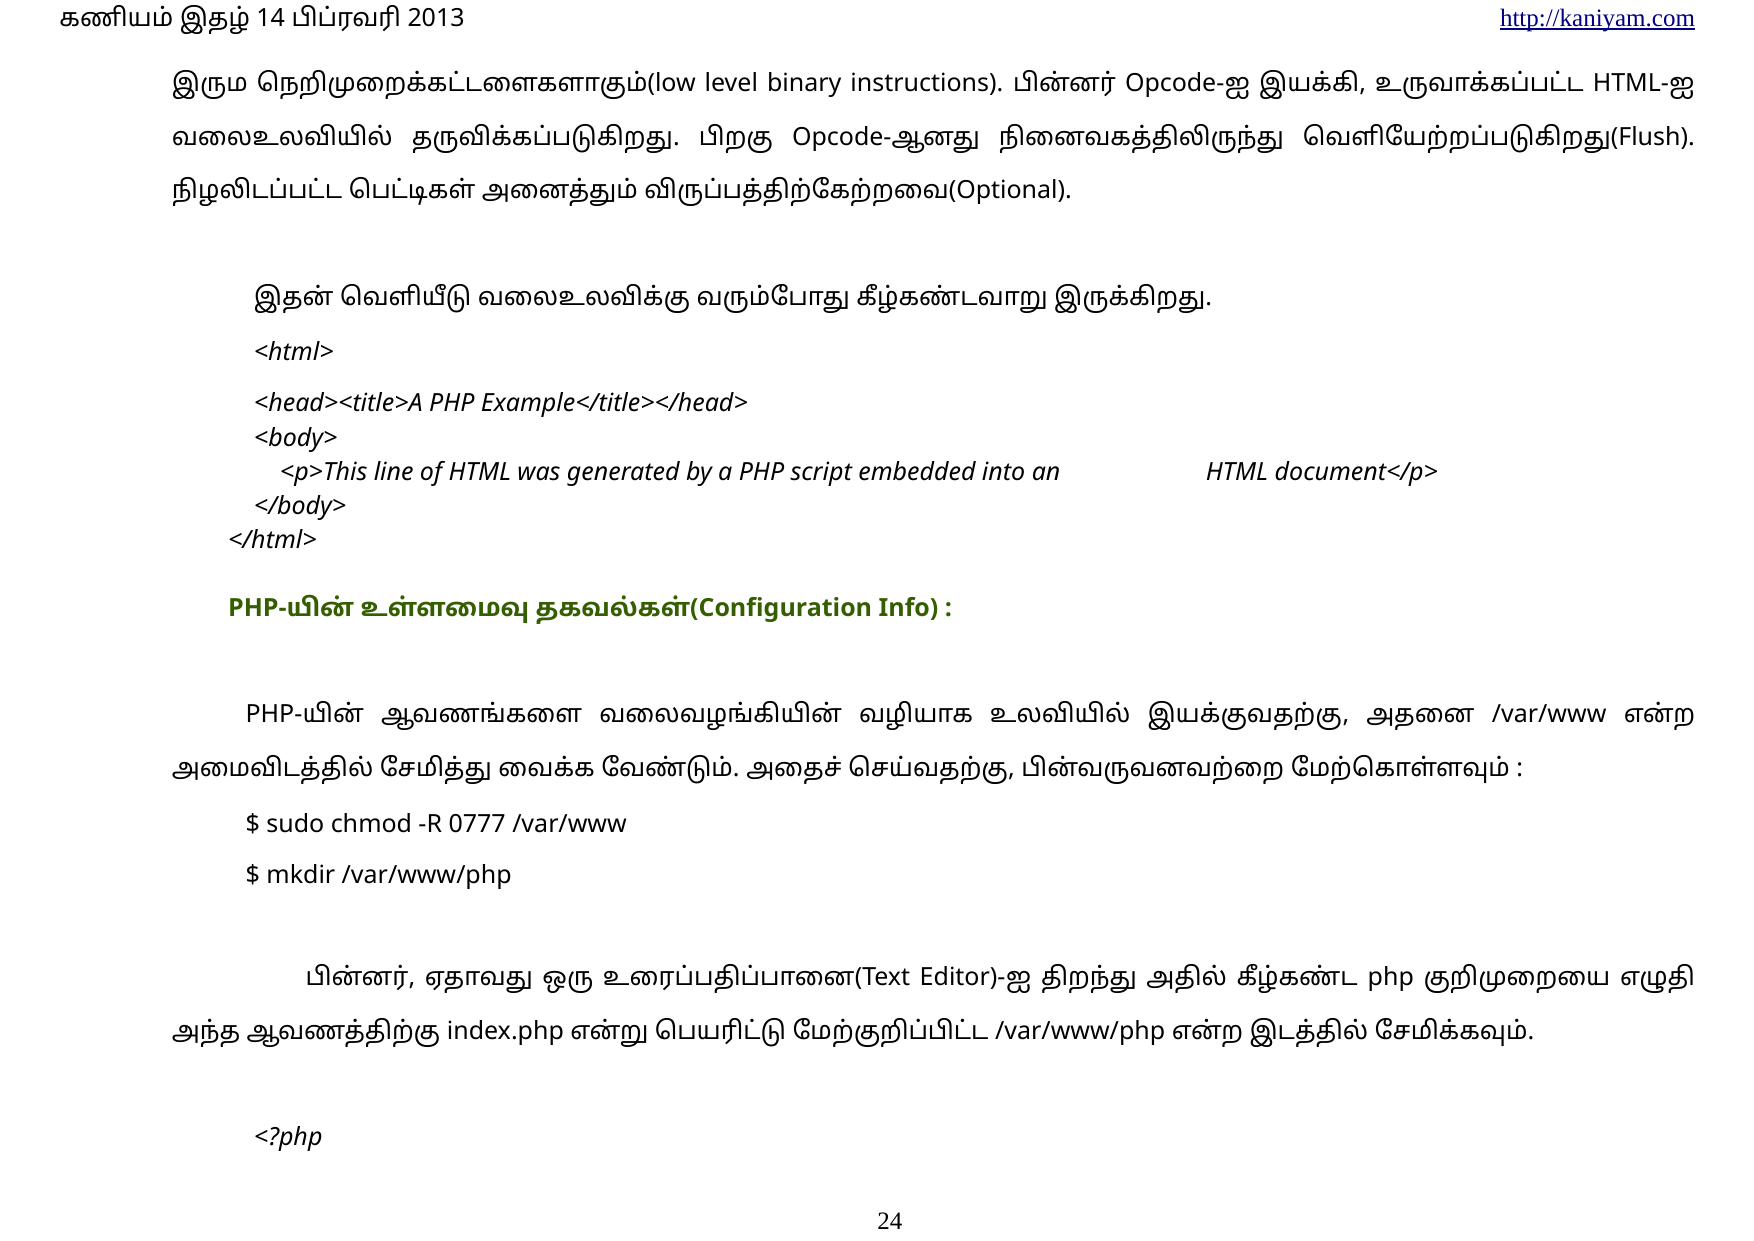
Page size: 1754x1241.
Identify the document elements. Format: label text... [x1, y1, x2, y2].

text PHP-யின் உள்ளமைவு தகவல்கள்(Configuration Info) : [172, 589, 1695, 626]
text <p>This line of HTML was generated by a PHP script embedded into an HTML document</p> [172, 453, 1695, 487]
text இதன் வெளியீடு வலைஉலவிக்கு வரும்போது கீழ்கண்டவாறு இருக்கிறது. [172, 279, 1695, 316]
text <html> [172, 334, 1695, 368]
text <?php [172, 1119, 1695, 1153]
text <head><title>A PHP Example</title></head> [172, 385, 1695, 419]
text </body> [172, 487, 1695, 521]
text <body> [172, 419, 1695, 453]
text $ sudo chmod -R 0777 /var/www [172, 805, 1695, 839]
text PHP-யின் ஆவணங்களை வலைவழங்கியின் வழியாக உலவியில் இயக்குவதற்கு, அதனை /var/www என்ற அமைவிடத்தில் சேமித்து வைக்க வேண்டும். அதைச் செய்வதற்கு, பின்வருவனவற்றை மேற்கொள்ளவும் : [172, 696, 1695, 787]
text இரும நெறிமுறைக்கட்டளைகளாகும்(low level binary instructions). பின்னர் Opcode-ஐ இயக்கி, உருவாக்கப்பட்ட HTML-ஐ வலைஉலவியில் தருவிக்கப்படுகிறது. பிறகு Opcode-ஆனது நினைவகத்திலிருந்து வெளியேற்றப்படுகிறது(Flush). நிழலிடப்பட்ட பெட்டிகள் அனைத்தும் விருப்பத்திற்கேற்றவை(Optional). [172, 64, 1695, 209]
text பின்னர், ஏதாவது ஒரு உரைப்பதிப்பானை(Text Editor)-ஐ திறந்து அதில் கீழ்கண்ட php குறிமுறையை எழுதி அந்த ஆவணத்திற்கு index.php என்று பெயரிட்டு மேற்குறிப்பிட்ட /var/www/php என்ற இடத்தில் சேமிக்கவும். [172, 958, 1695, 1049]
text $ mkdir /var/www/php [172, 856, 1695, 890]
text </html> [172, 521, 1695, 555]
